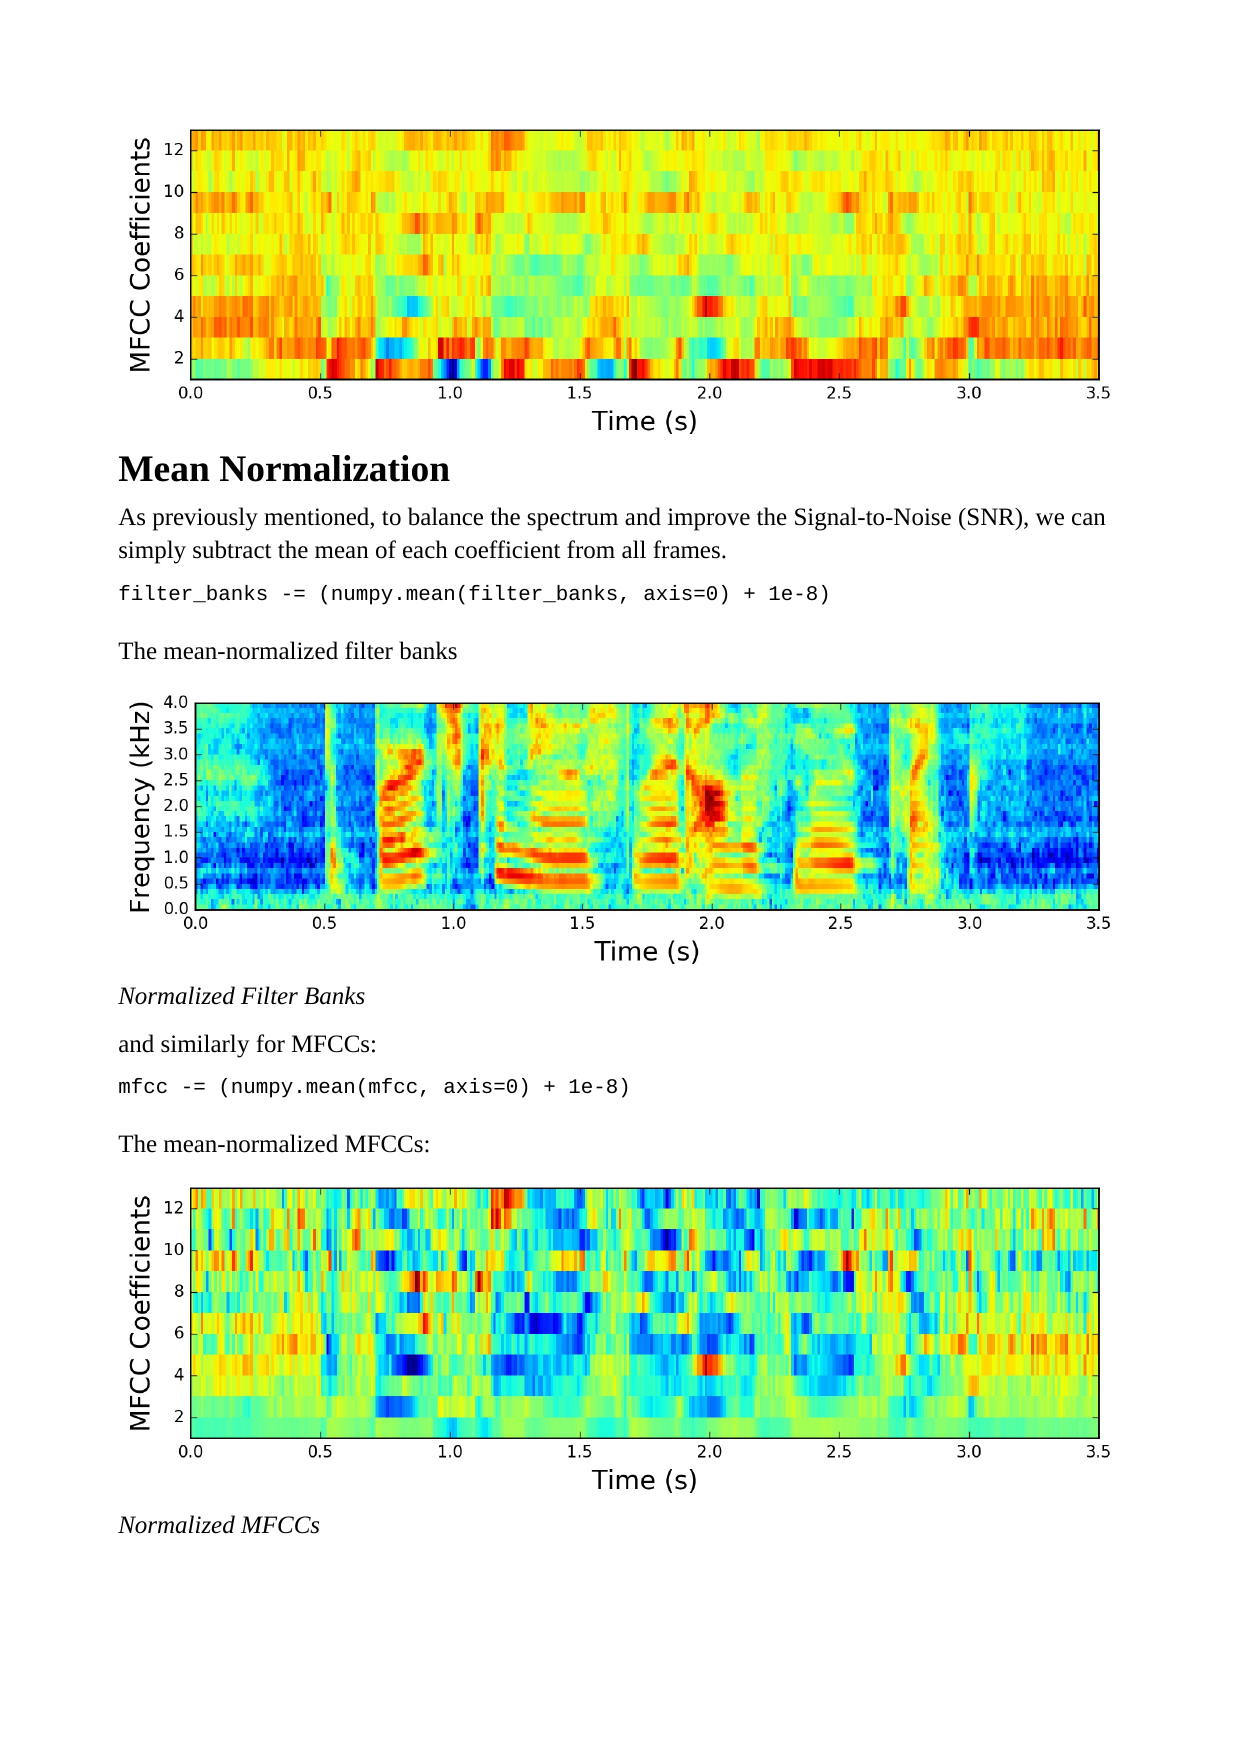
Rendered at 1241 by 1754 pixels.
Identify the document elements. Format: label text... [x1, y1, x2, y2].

text Normalized Filter Banks [118, 977, 1122, 1010]
picture [118, 683, 1123, 977]
picture [118, 1177, 1123, 1506]
text The mean-normalized MFCCs: [118, 1129, 1122, 1158]
subtitle Mean Normalization [118, 447, 1122, 489]
text filter_banks -= (numpy.mean(filter_banks, axis=0) + 1e-8) [118, 583, 1122, 606]
text Normalized MFCCs [118, 1506, 1122, 1538]
text mfcc -= (numpy.mean(mfcc, axis=0) + 1e-8) [118, 1076, 1122, 1100]
text and similarly for MFCCs: [118, 1029, 1122, 1057]
text As previously mentioned, to balance the spectrum and improve the Signal-to-Noise (SNR), we can simply subtract the mean of each coefficient from all frames. [118, 502, 1122, 564]
text The mean-normalized filter banks [118, 636, 1122, 664]
picture [118, 118, 1123, 447]
